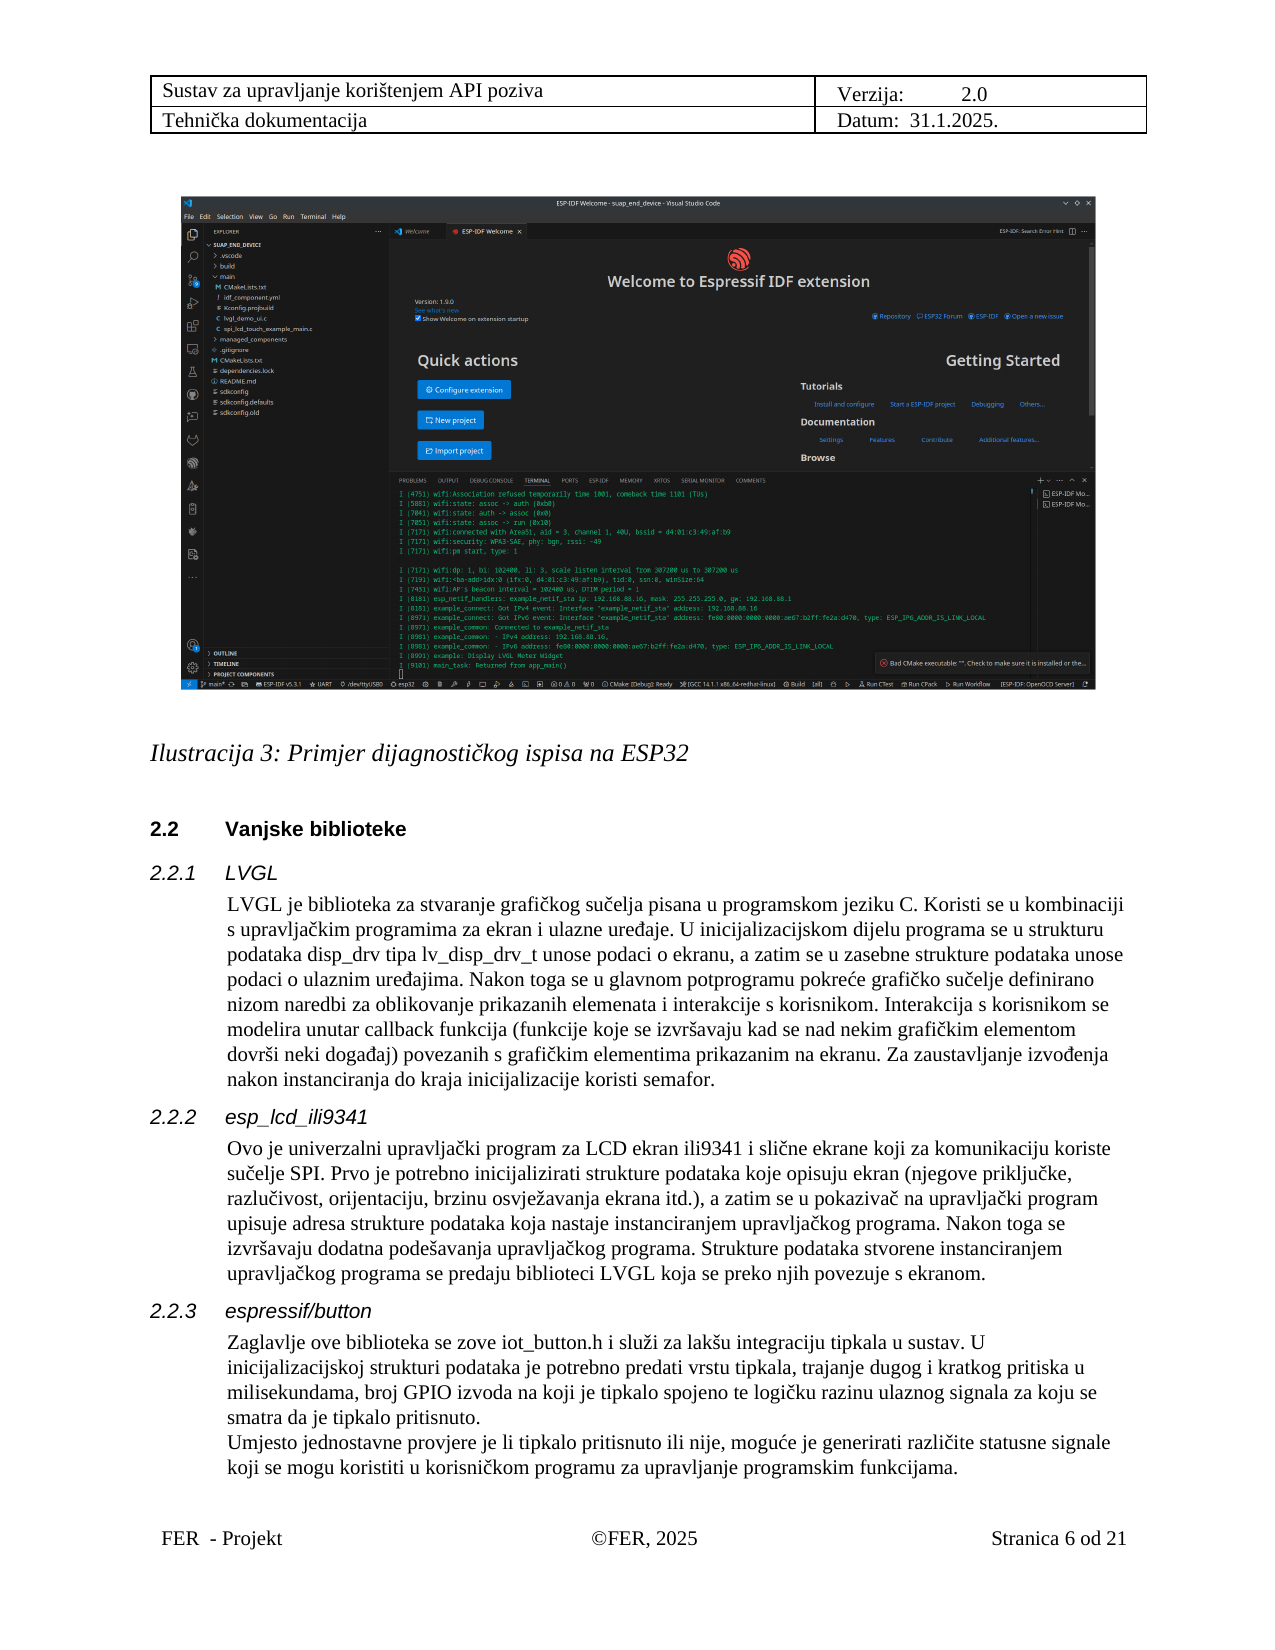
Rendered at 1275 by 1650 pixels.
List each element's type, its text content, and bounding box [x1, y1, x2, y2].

subtitle Vanjske biblioteke [150, 816, 1125, 841]
text Zaglavlje ove biblioteka se zove iot_button.h i služi za lakšu integraciju tipkala u sustav. U inicijalizacijskoj strukturi podataka je potrebno predati vrstu tipkala, trajanje dugog i kratkog pritiska u milisekundama, broj GPIO izvoda na koji je tipkalo spojeno te logičku razinu ulaznog signala za koju se smatra da je tipkalo pritisnuto. [227, 1329, 1125, 1429]
subtitle LVGL [150, 860, 1125, 885]
text Ilustracija 3: Primjer dijagnostičkog ispisa na ESP32 [150, 726, 1125, 767]
text LVGL je biblioteka za stvaranje grafičkog sučelja pisana u programskom jeziku C. Koristi se u kombinaciji s upravljačkim programima za ekran i ulazne uređaje. U inicijalizacijskom dijelu programa se u strukturu podataka disp_drv tipa lv_disp_drv_t unose podaci o ekranu, a zatim se u zasebne strukture podataka unose podaci o ulaznim uređajima. Nakon toga se u glavnom potprogramu pokreće grafičko sučelje definirano nizom naredbi za oblikovanje prikazanih elemenata i interakcije s korisnikom. Interakcija s korisnikom se modelira unutar callback funkcija (funkcije koje se izvršavaju kad se nad nekim grafičkim elementom dovrši neki događaj) povezanih s grafičkim elementima prikazanim na ekranu. Za zaustavljanje izvođenja nakon instanciranja do kraja inicijalizacije koristi semafor. [227, 891, 1125, 1091]
text Ovo je univerzalni upravljački program za LCD ekran ili9341 i slične ekrane koji za komunikaciju koriste sučelje SPI. Prvo je potrebno inicijalizirati strukture podataka koje opisuju ekran (njegove priključke, razlučivost, orijentaciju, brzinu osvježavanja ekrana itd.), a zatim se u pokazivač na upravljački program upisuje adresa strukture podataka koja nastaje instanciranjem upravljačkog programa. Nakon toga se izvršavaju dodatna podešavanja upravljačkog programa. Strukture podataka stvorene instanciranjem upravljačkog programa se predaju biblioteci LVGL koja se preko njih povezuje s ekranom. [227, 1135, 1125, 1285]
subtitle espressif/button [150, 1297, 1125, 1322]
picture [150, 171, 1125, 726]
subtitle esp_lcd_ili9341 [150, 1104, 1125, 1129]
text Umjesto jednostavne provjere je li tipkalo pritisnuto ili nije, moguće je generirati različite statusne signale koji se mogu koristiti u korisničkom programu za upravljanje programskim funkcijama. [227, 1429, 1125, 1479]
